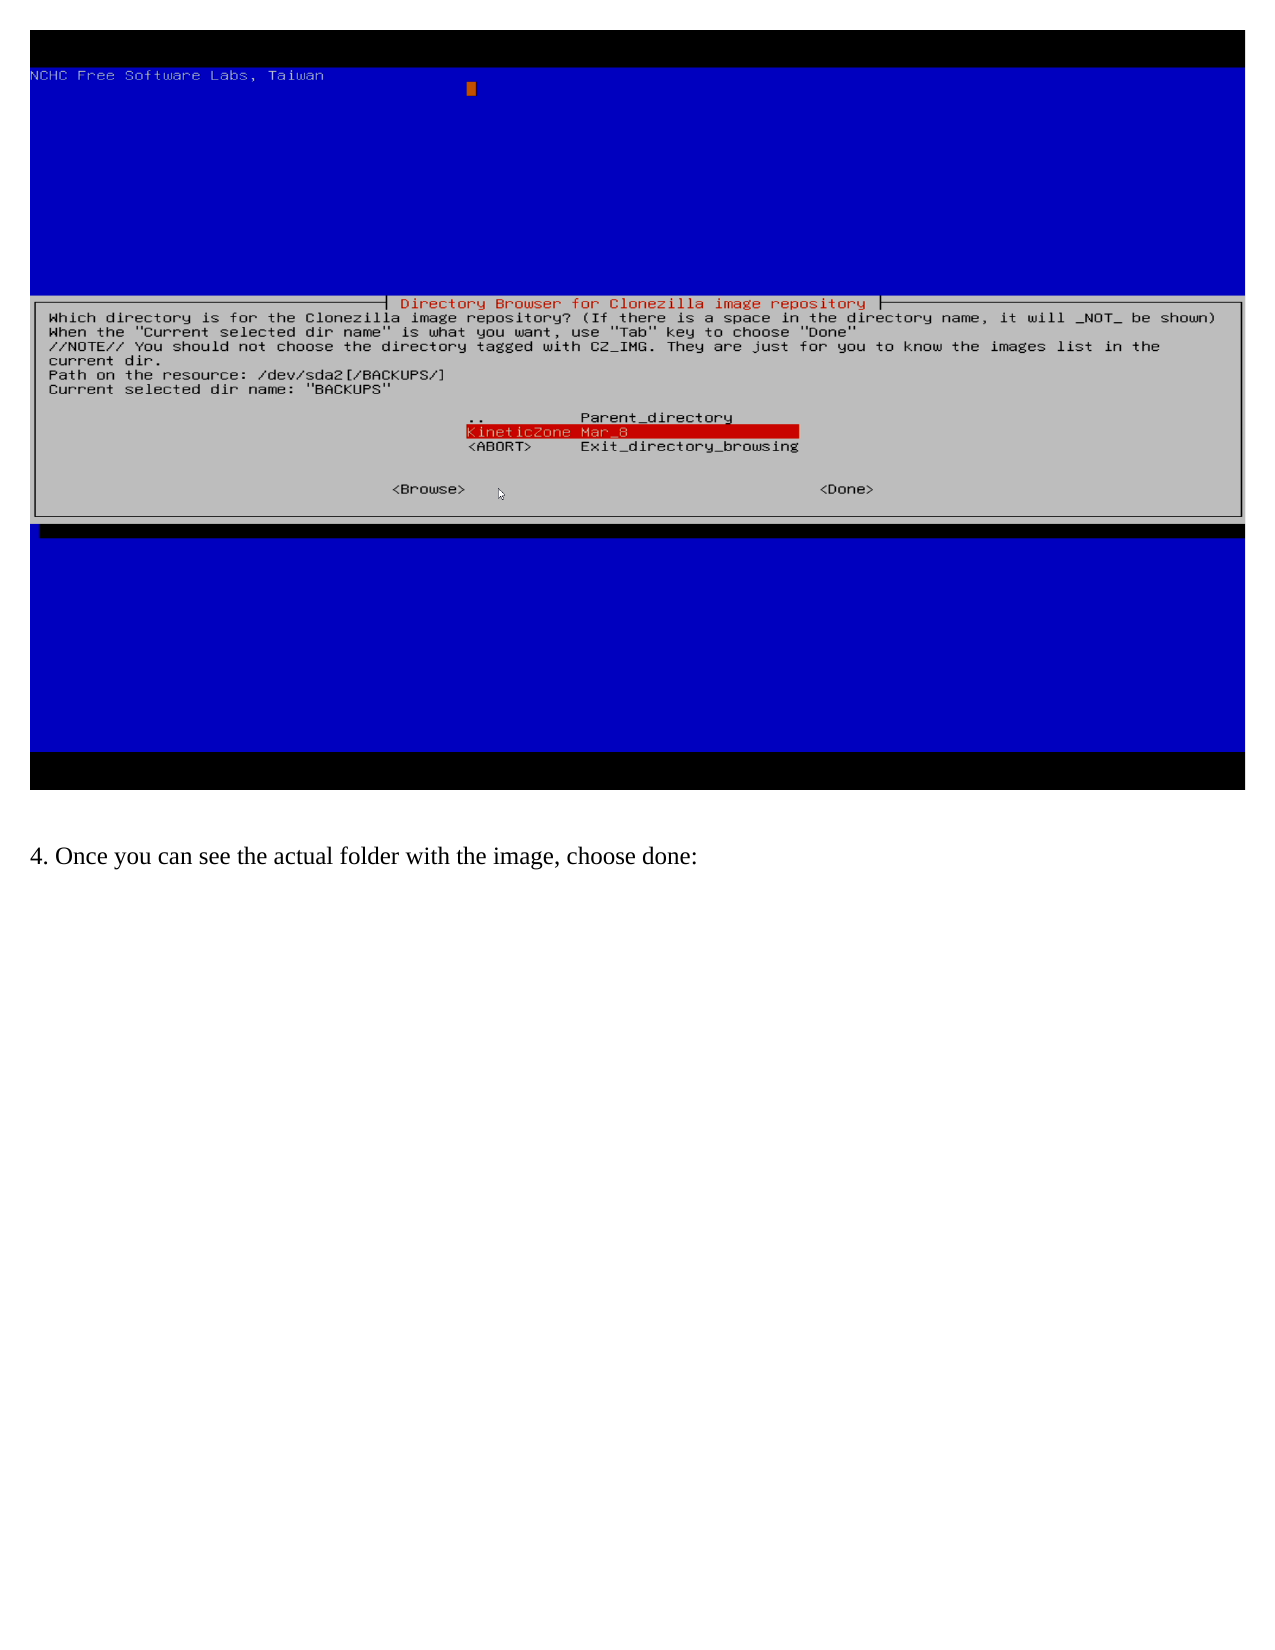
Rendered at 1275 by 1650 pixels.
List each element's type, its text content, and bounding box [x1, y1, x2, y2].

text 4. Once you can see the actual folder with the image, choose done: [30, 841, 1245, 870]
picture [30, 30, 1246, 790]
